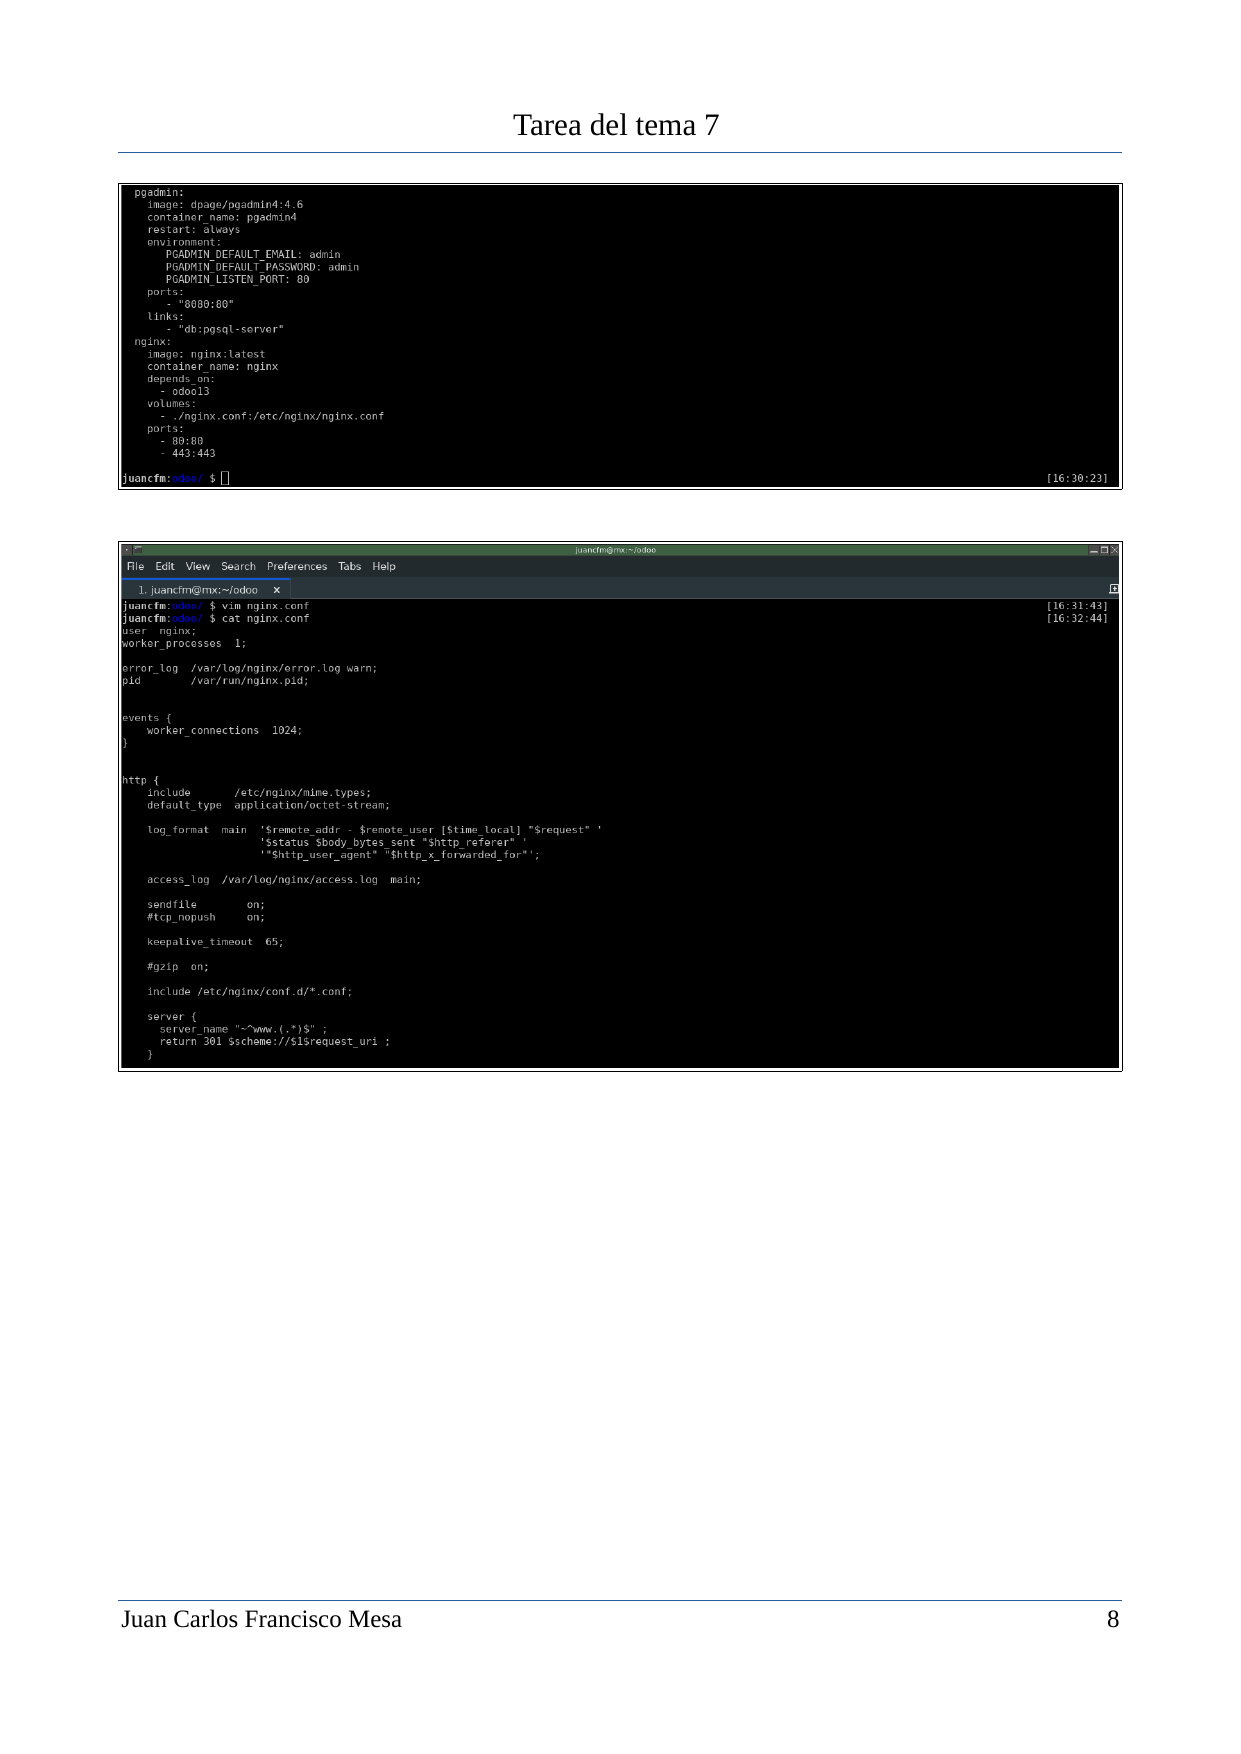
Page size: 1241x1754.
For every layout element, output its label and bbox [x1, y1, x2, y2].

picture [121, 544, 1119, 1068]
picture [121, 185, 1119, 487]
